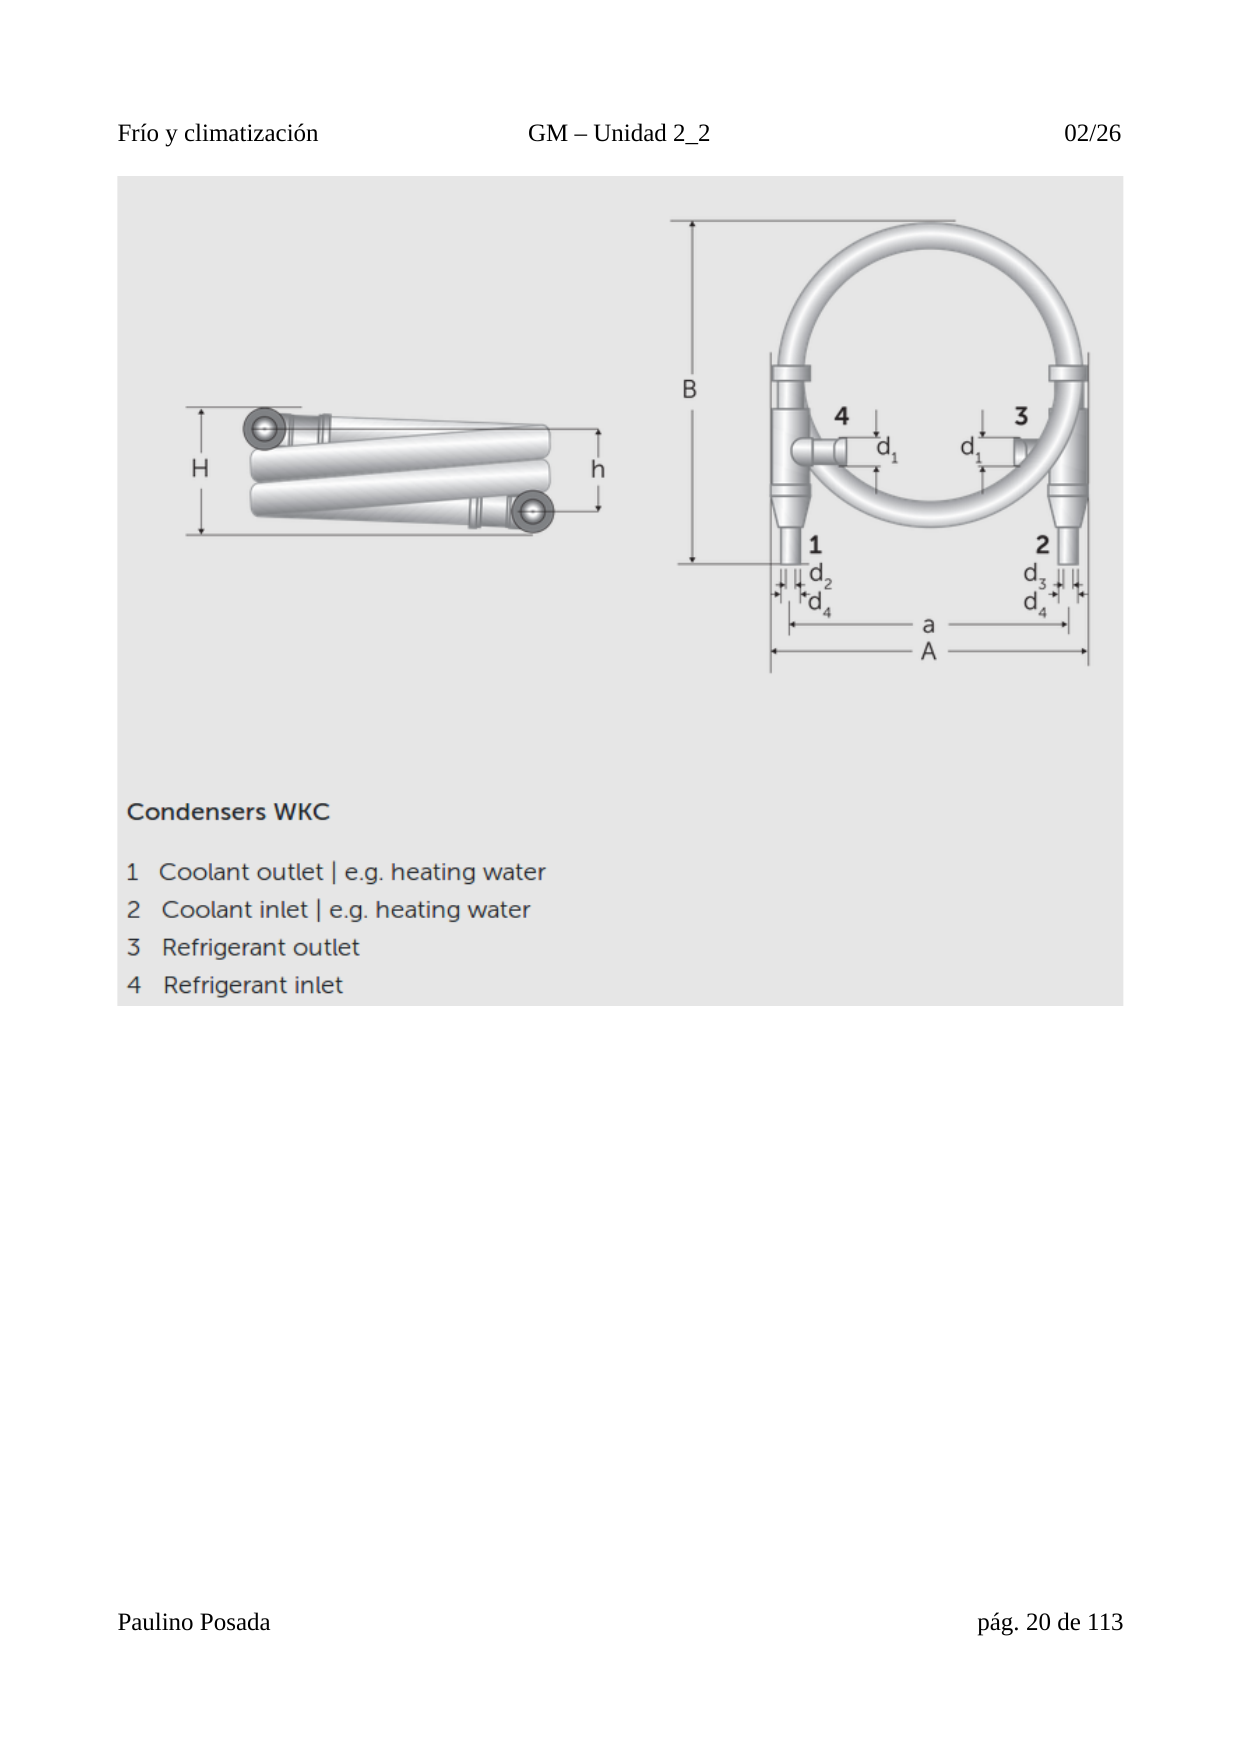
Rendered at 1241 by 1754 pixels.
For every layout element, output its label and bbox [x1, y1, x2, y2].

picture [117, 176, 1124, 1006]
